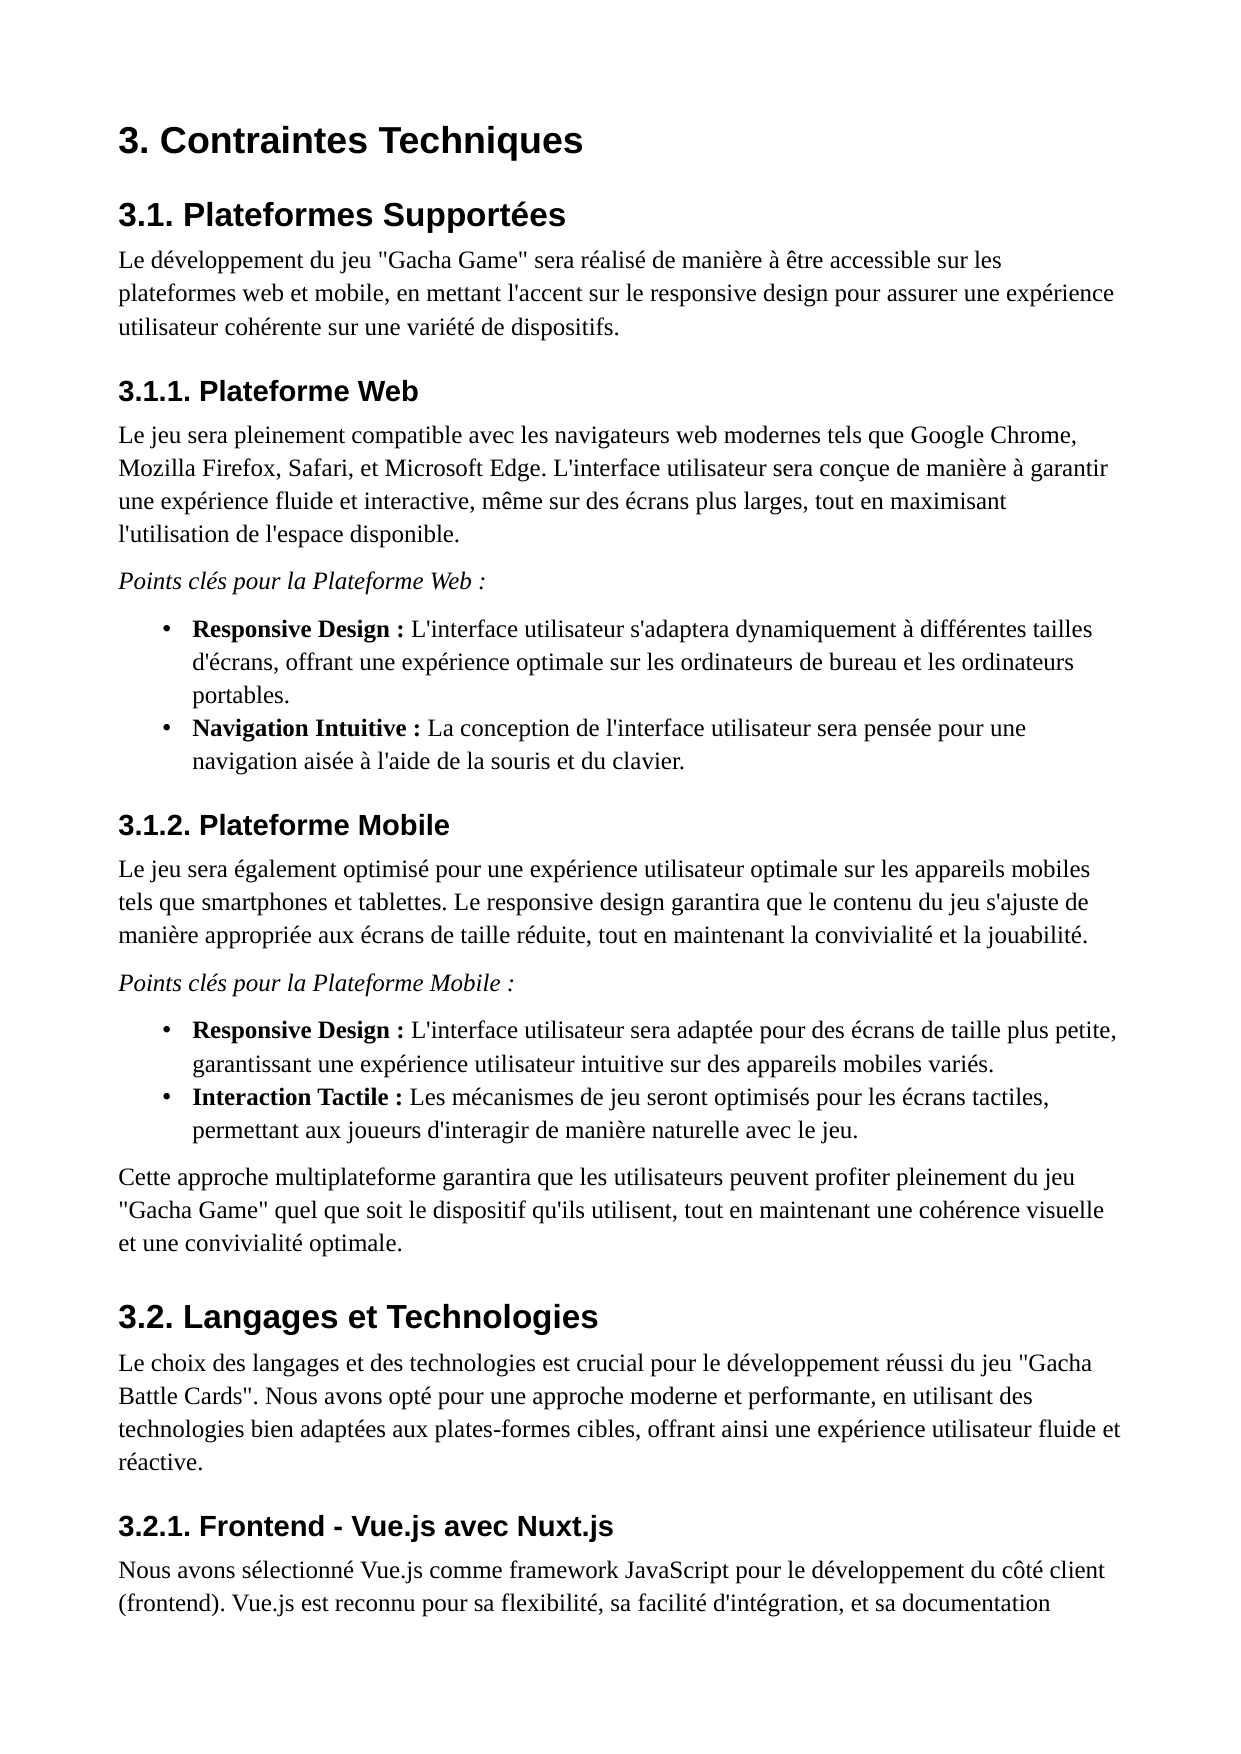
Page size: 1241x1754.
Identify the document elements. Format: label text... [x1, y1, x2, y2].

text Le jeu sera pleinement compatible avec les navigateurs web modernes tels que Google Chrome, Mozilla Firefox, Safari, et Microsoft Edge. L'interface utilisateur sera conçue de manière à garantir une expérience fluide et interactive, même sur des écrans plus larges, tout en maximisant l'utilisation de l'espace disponible. [118, 420, 1122, 548]
subtitle 3.2.1. Frontend - Vue.js avec Nuxt.js [118, 1509, 1122, 1542]
list Interaction Tactile : Les mécanismes de jeu seront optimisés pour les écrans tactiles, permettant aux joueurs d'interagir de manière naturelle avec le jeu. [162, 1082, 1122, 1143]
subtitle 3.1. Plateformes Supportées [118, 194, 1122, 233]
list Navigation Intuitive : La conception de l'interface utilisateur sera pensée pour une navigation aisée à l'aide de la souris et du clavier. [162, 713, 1122, 775]
subtitle 3.1.2. Plateforme Mobile [118, 808, 1122, 842]
text Points clés pour la Plateforme Mobile : [118, 968, 1122, 997]
text Le choix des langages et des technologies est crucial pour le développement réussi du jeu "Gacha Battle Cards". Nous avons opté pour une approche moderne et performante, en utilisant des technologies bien adaptées aux plates-formes cibles, offrant ainsi une expérience utilisateur fluide et réactive. [118, 1348, 1122, 1476]
text Cette approche multiplateforme garantira que les utilisateurs peuvent profiter pleinement du jeu "Gacha Game" quel que soit le dispositif qu'ils utilisent, tout en maintenant une cohérence visuelle et une convivialité optimale. [118, 1162, 1122, 1257]
subtitle 3. Contraintes Techniques [118, 118, 1122, 161]
subtitle 3.1.1. Plateforme Web [118, 374, 1122, 407]
text Le développement du jeu "Gacha Game" sera réalisé de manière à être accessible sur les plateformes web et mobile, en mettant l'accent sur le responsive design pour assurer une expérience utilisateur cohérente sur une variété de dispositifs. [118, 246, 1122, 340]
text Le jeu sera également optimisé pour une expérience utilisateur optimale sur les appareils mobiles tels que smartphones et tablettes. Le responsive design garantira que le contenu du jeu s'ajuste de manière appropriée aux écrans de taille réduite, tout en maintenant la convivialité et la jouabilité. [118, 854, 1122, 949]
list Responsive Design : L'interface utilisateur sera adaptée pour des écrans de taille plus petite, garantissant une expérience utilisateur intuitive sur des appareils mobiles variés. [162, 1016, 1122, 1077]
text Nous avons sélectionné Vue.js comme framework JavaScript pour le développement du côté client (frontend). Vue.js est reconnu pour sa flexibilité, sa facilité d'intégration, et sa documentation [118, 1555, 1122, 1617]
list Responsive Design : L'interface utilisateur s'adaptera dynamiquement à différentes tailles d'écrans, offrant une expérience optimale sur les ordinateurs de bureau et les ordinateurs portables. [162, 614, 1122, 709]
subtitle 3.2. Langages et Technologies [118, 1297, 1122, 1335]
text Points clés pour la Plateforme Web : [118, 566, 1122, 595]
